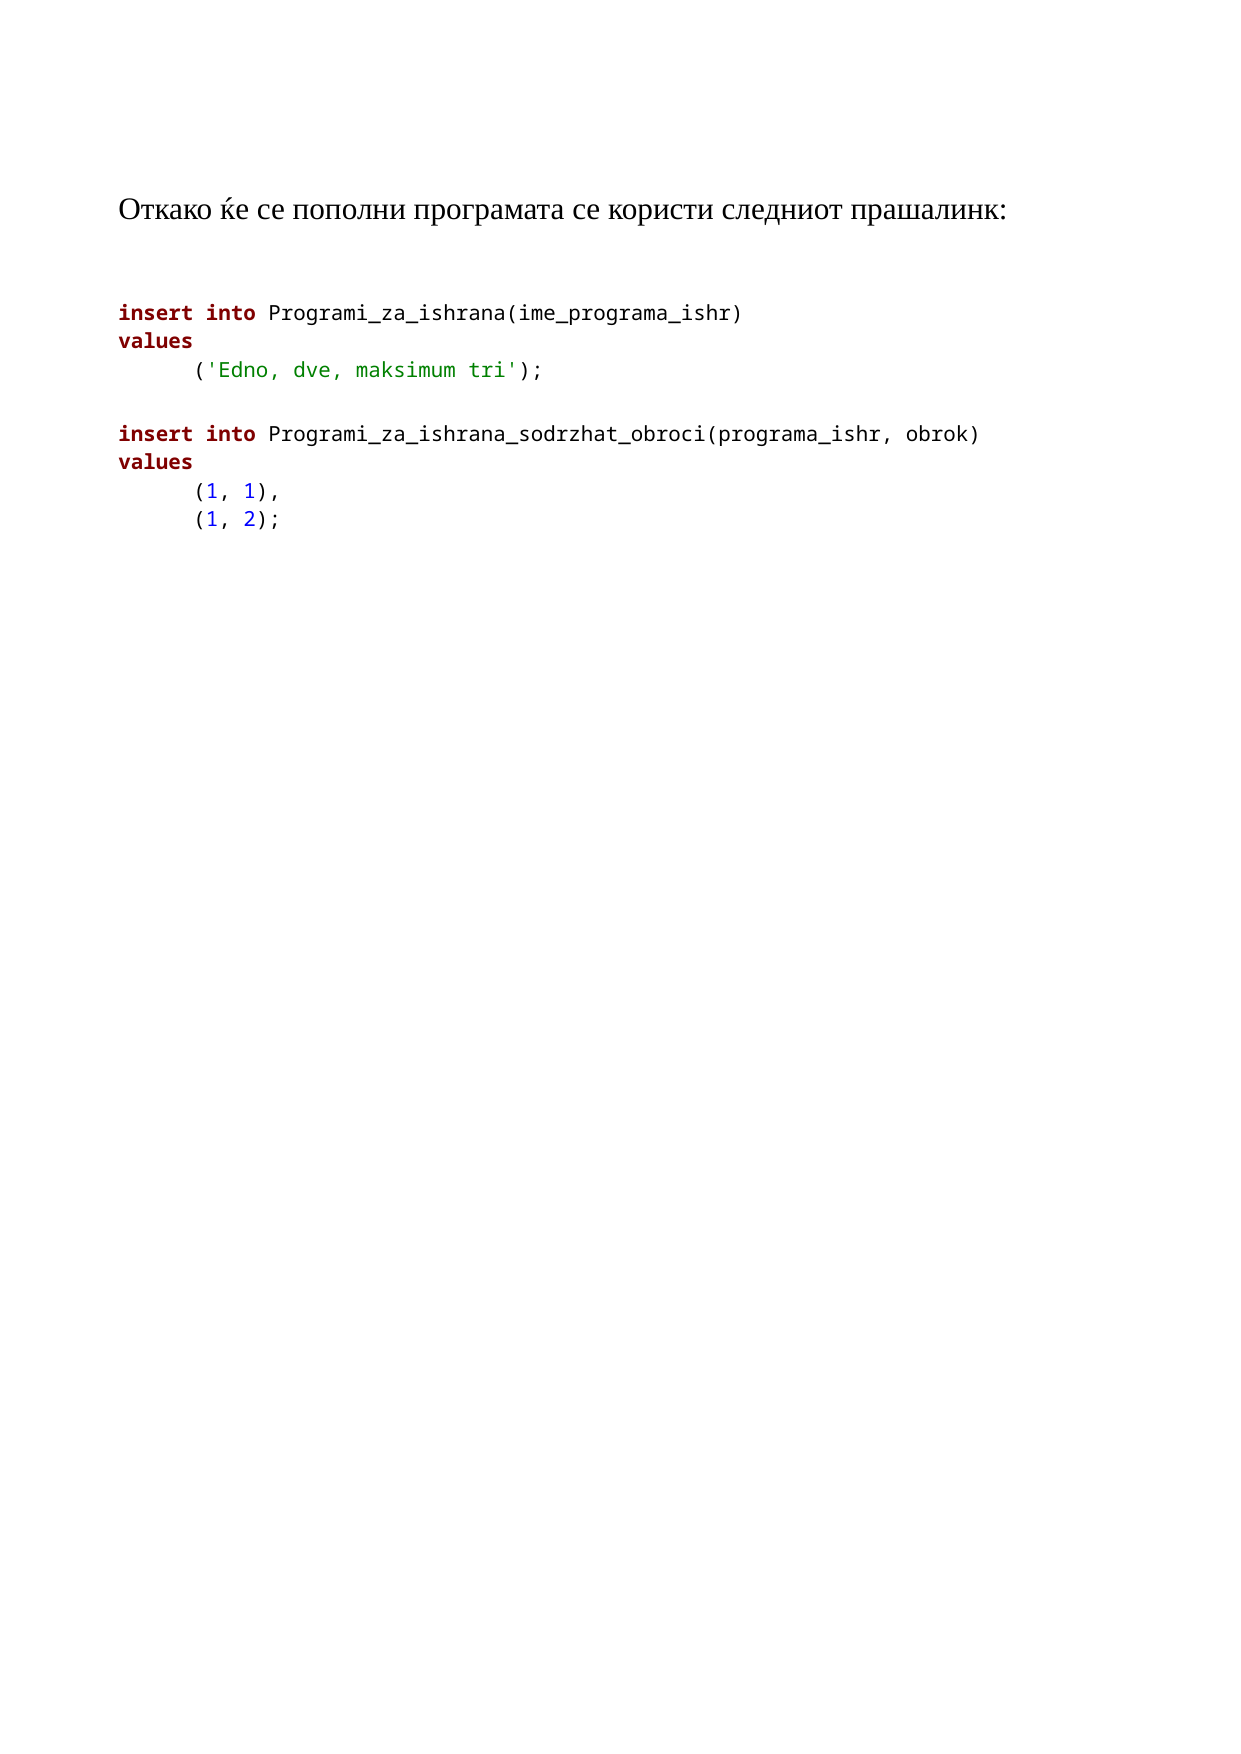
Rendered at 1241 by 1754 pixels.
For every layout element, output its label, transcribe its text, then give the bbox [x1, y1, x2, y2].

text (1, 2); [118, 504, 1122, 533]
text ('Edno, dve, maksimum tri'); [118, 355, 1122, 383]
text insert into Programi_za_ishrana(ime_programa_ishr) [118, 298, 1122, 326]
text (1, 1), [118, 476, 1122, 504]
text insert into Programi_za_ishrana_sodrzhat_obroci(programa_ishr, obrok) [118, 419, 1122, 447]
text values [118, 326, 1122, 355]
text values [118, 447, 1122, 476]
text Oткако ќе се пополни програмата се користи следниот прашалинк: [118, 190, 1122, 226]
